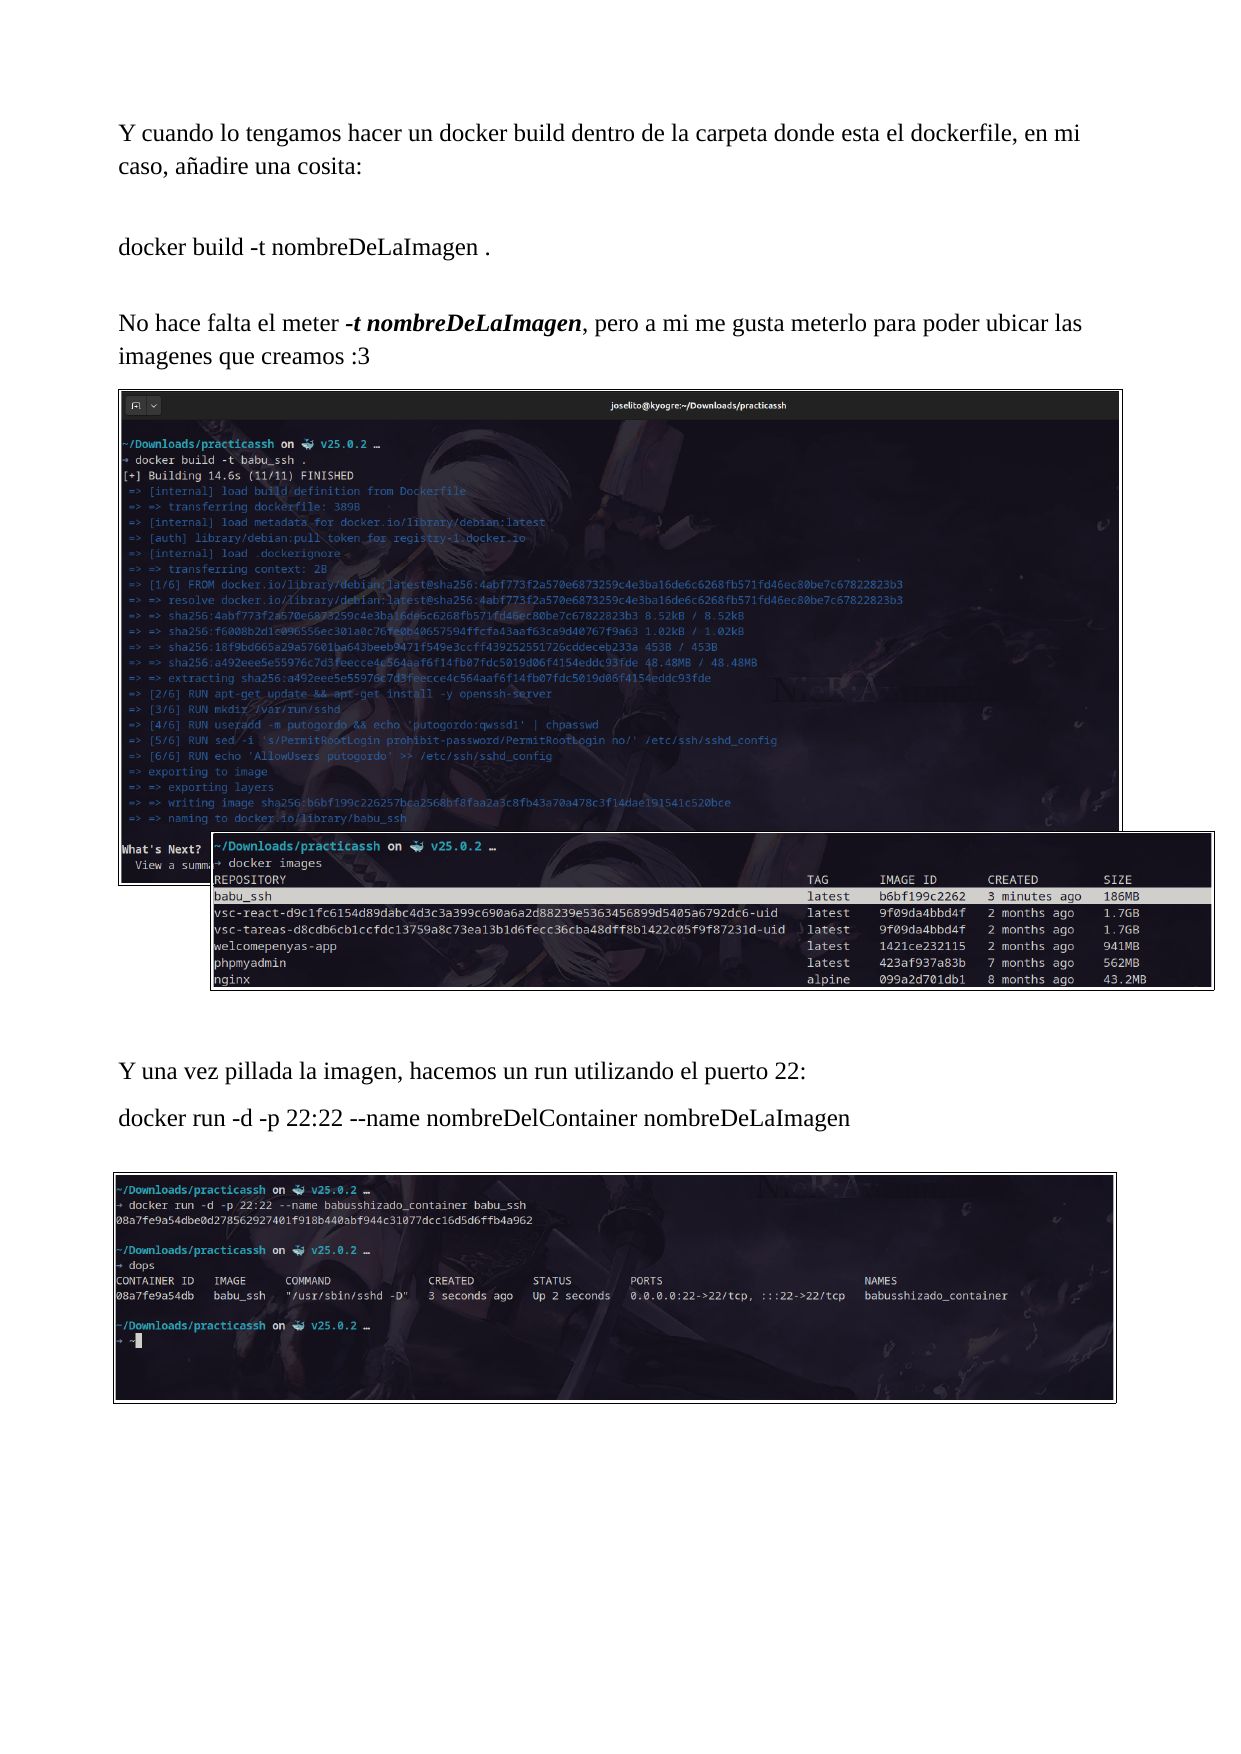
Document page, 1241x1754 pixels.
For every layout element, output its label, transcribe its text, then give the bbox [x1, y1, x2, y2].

text [119, 390, 1122, 885]
text [211, 832, 1214, 990]
picture [121, 391, 1119, 883]
picture [115, 1175, 1114, 1400]
text Y una vez pillada la imagen, hacemos un run utilizando el puerto 22: [118, 886, 1122, 1084]
text Y cuando lo tengamos hacer un docker build dentro de la carpeta donde esta el dockerfile, en mi caso, añadire una cosita: [118, 118, 1122, 213]
text No hace falta el meter -t nombreDeLaImagen, pero a mi me gusta meterlo para poder ubicar las imagenes que creamos :3 [118, 308, 1122, 370]
table_header docker build -t nombreDeLaImagen . [118, 232, 1122, 261]
picture [213, 833, 1212, 987]
table_header docker run -d -p 22:22 --name nombreDelContainer nombreDeLaImagen [118, 1103, 1122, 1132]
